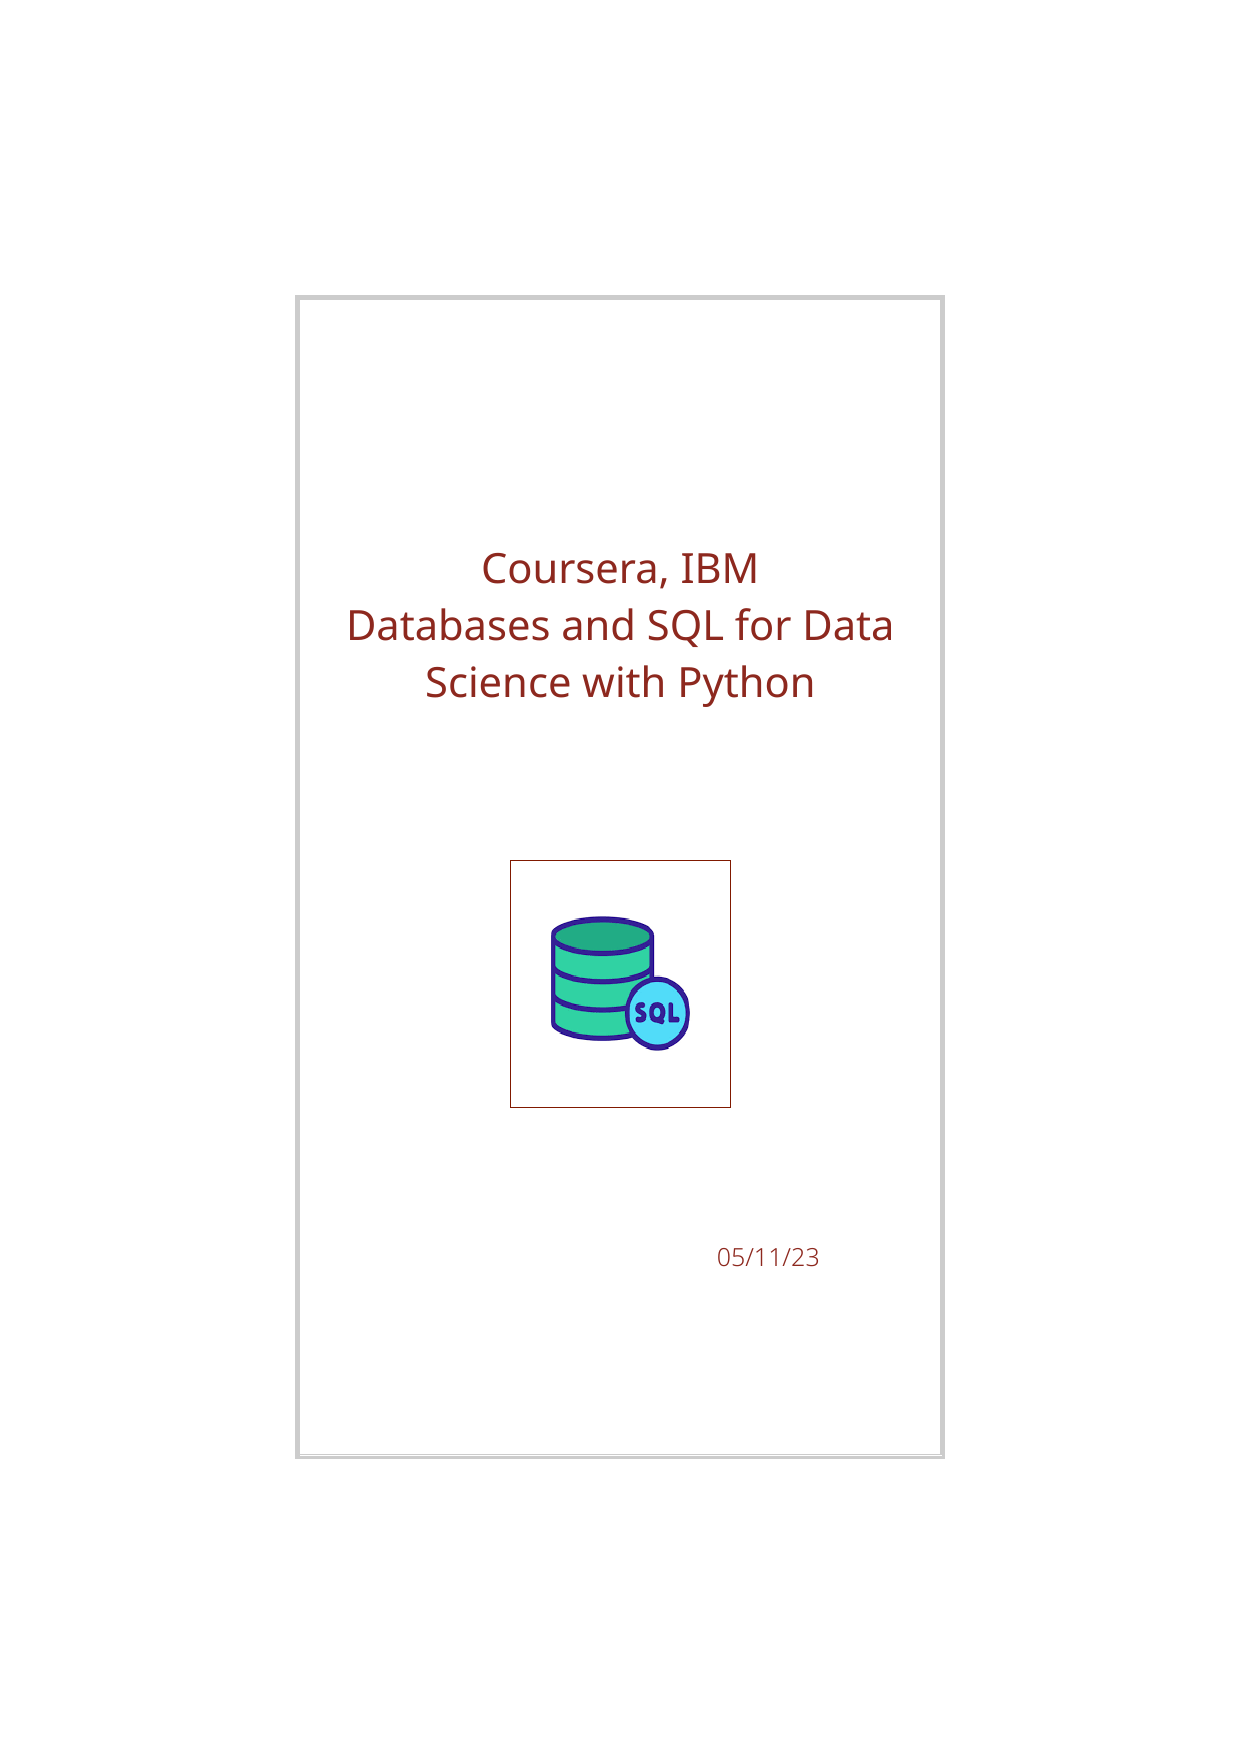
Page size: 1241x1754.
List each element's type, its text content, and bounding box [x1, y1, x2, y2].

picture [513, 863, 727, 1105]
title Coursera, IBM Databases and SQL for Data Science with Python [303, 539, 937, 710]
text 05/11/23 [717, 1239, 937, 1273]
